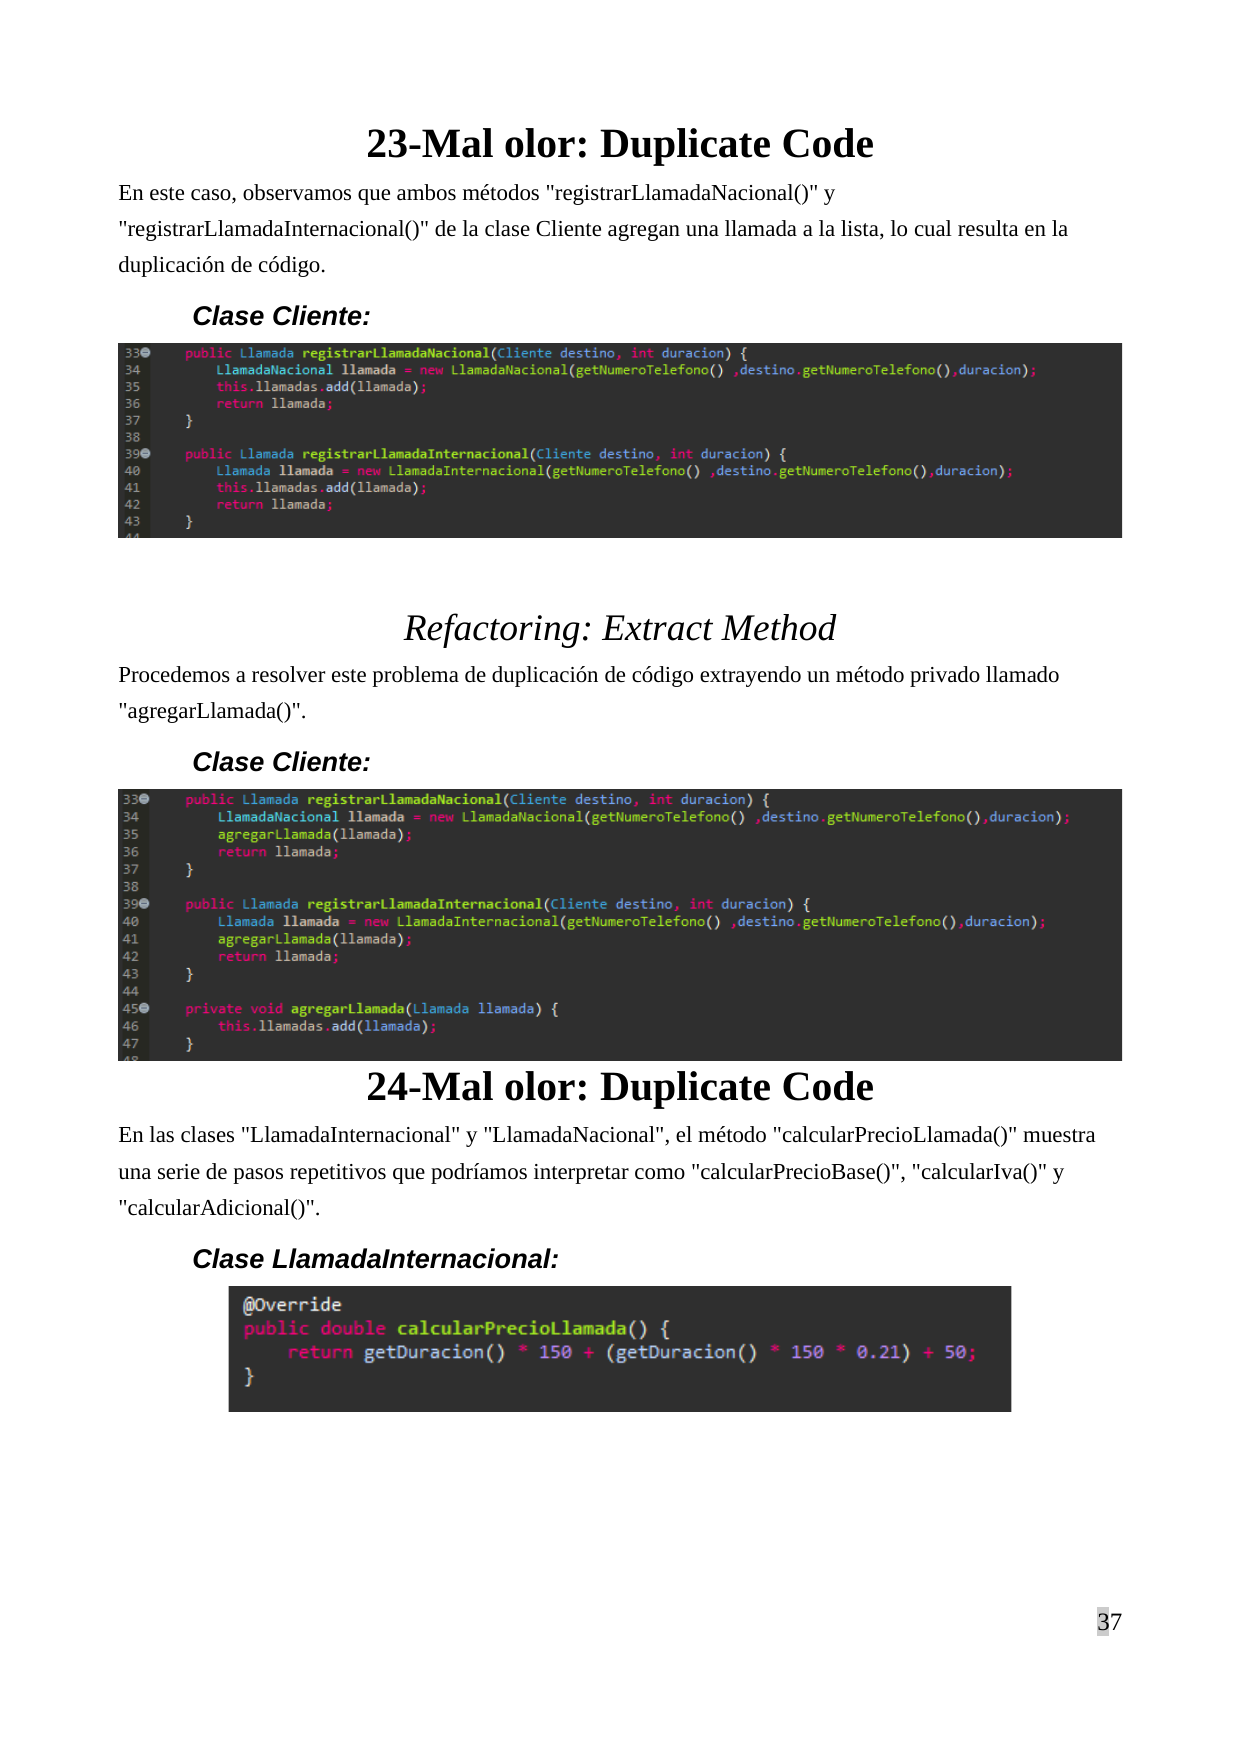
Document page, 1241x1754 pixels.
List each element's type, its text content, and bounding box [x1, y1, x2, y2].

subtitle 24-Mal olor: Duplicate Code [118, 1061, 1122, 1109]
subtitle 23-Mal olor: Duplicate Code [118, 118, 1122, 166]
subtitle Clase LlamadaInternacional: [118, 1243, 1122, 1274]
picture [228, 1286, 1012, 1412]
picture [118, 343, 1123, 538]
subtitle Clase Cliente: [118, 746, 1122, 777]
text Procedemos a resolver este problema de duplicación de código extrayendo un método privado llamado "agregarLlamada()". [118, 661, 1122, 723]
subtitle Clase Cliente: [118, 300, 1122, 331]
text En las clases "LlamadaInternacional" y "LlamadaNacional", el método "calcularPrecioLlamada()" muestra una serie de pasos repetitivos que podríamos interpretar como "calcularPrecioBase()", "calcularIva()" y "calcularAdicional()". [118, 1121, 1122, 1220]
text En este caso, observamos que ambos métodos "registrarLlamadaNacional()" y "registrarLlamadaInternacional()" de la clase Cliente agregan una llamada a la lista, lo cual resulta en la duplicación de código. [118, 178, 1122, 278]
picture [118, 789, 1123, 1061]
subtitle Refactoring: Extract Method [118, 605, 1122, 648]
